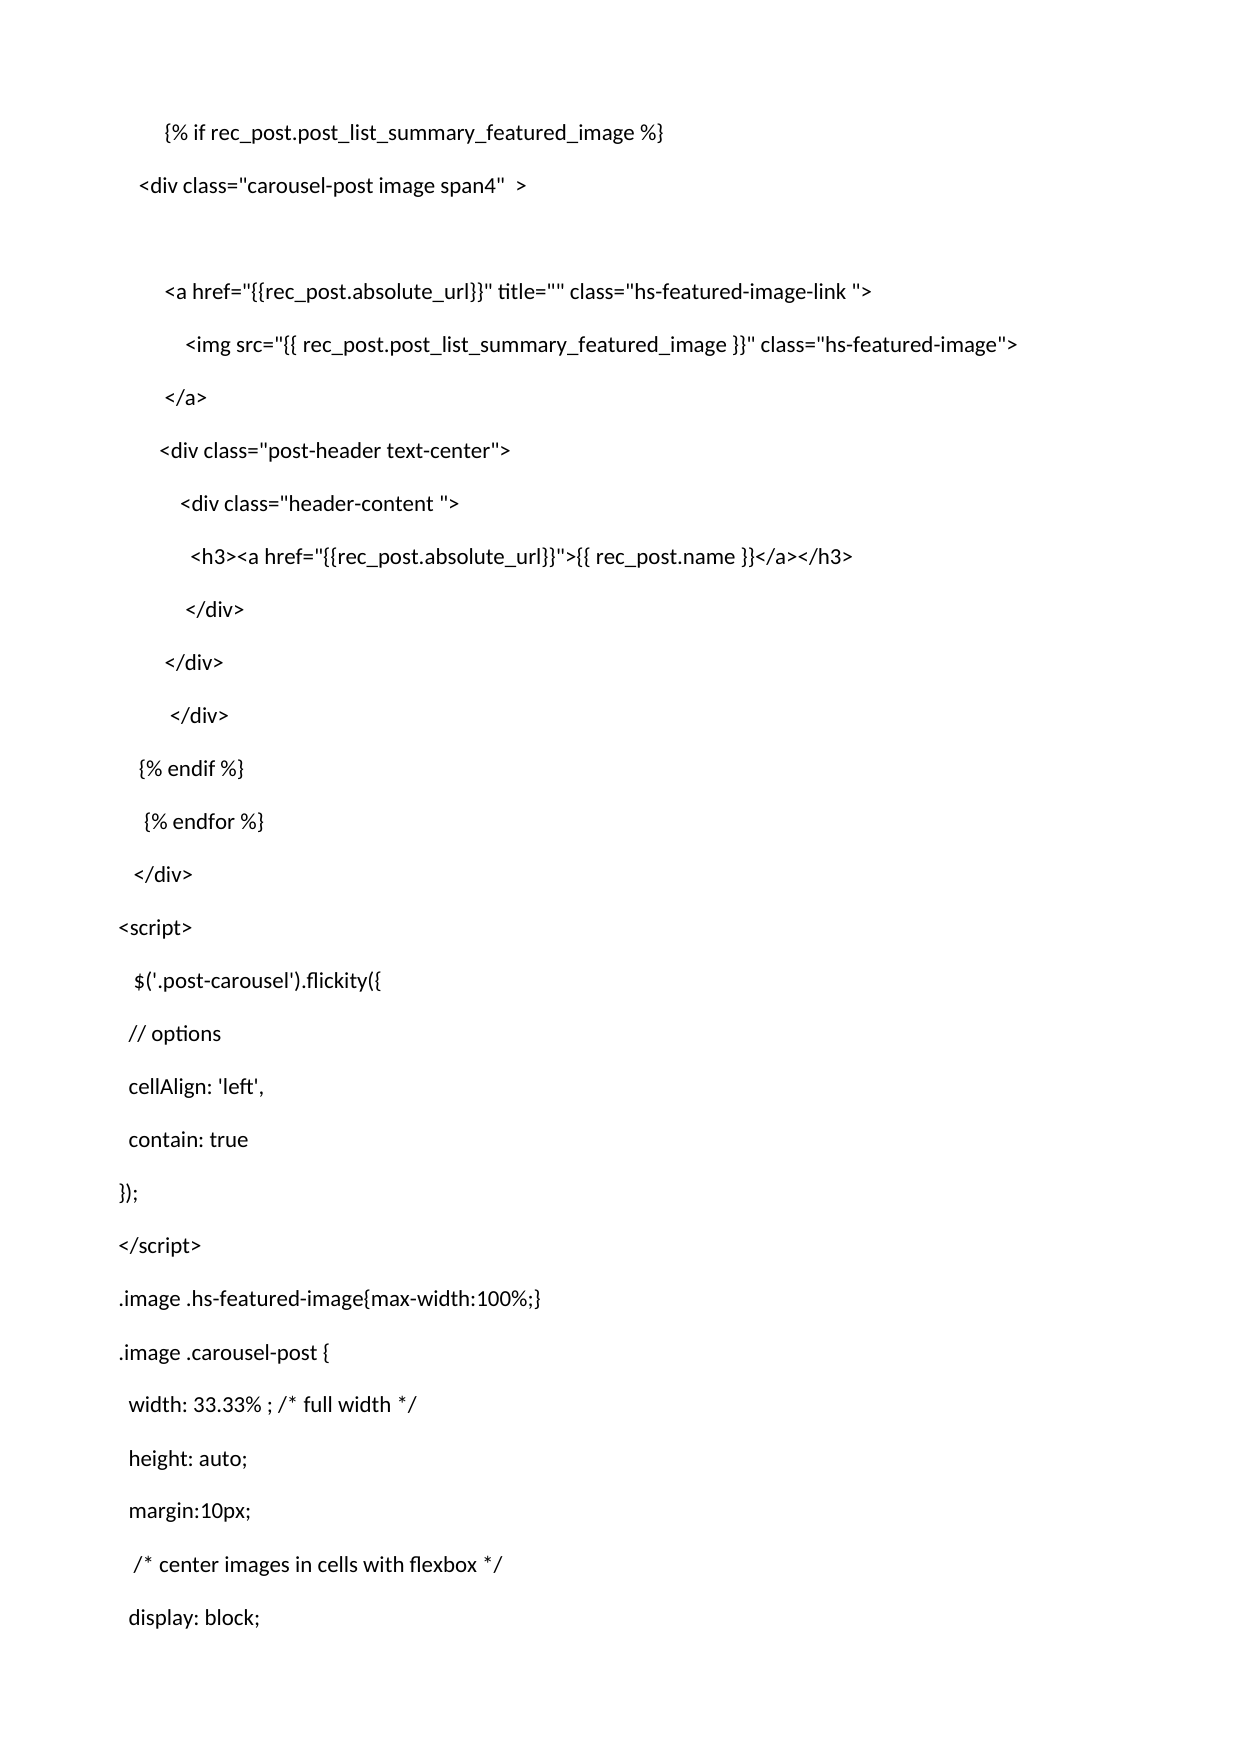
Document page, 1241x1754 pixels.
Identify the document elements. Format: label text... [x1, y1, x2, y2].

text <script> [118, 913, 1122, 941]
text $('.post-carousel').flickity({ [118, 966, 1122, 994]
text {% endfor %} [118, 807, 1122, 835]
text </div> [118, 701, 1122, 729]
text }); [118, 1178, 1122, 1207]
text /* center images in cells with flexbox */ [118, 1550, 1122, 1578]
text height: auto; [118, 1444, 1122, 1472]
text // options [118, 1019, 1122, 1047]
text display: block; [118, 1603, 1122, 1631]
text margin:10px; [118, 1497, 1122, 1525]
text .image .hs-featured-image{max-width:100%;} [118, 1284, 1122, 1313]
text </a> [118, 383, 1122, 411]
text {% if rec_post.post_list_summary_featured_image %} [118, 118, 1122, 146]
text <h3><a href="{{rec_post.absolute_url}}">{{ rec_post.name }}</a></h3> [118, 542, 1122, 570]
text .image .carousel-post { [118, 1338, 1122, 1366]
text <div class="carousel-post image span4" > [118, 171, 1122, 199]
text cellAlign: 'left', [118, 1072, 1122, 1101]
text </div> [118, 648, 1122, 676]
text contain: true [118, 1126, 1122, 1153]
text {% endif %} [118, 754, 1122, 782]
text </div> [118, 595, 1122, 623]
text <img src="{{ rec_post.post_list_summary_featured_image }}" class="hs-featured-image"> [118, 330, 1122, 358]
text </div> [118, 860, 1122, 888]
text <a href="{{rec_post.absolute_url}}" title="" class="hs-featured-image-link "> [118, 277, 1122, 305]
text <div class="header-content "> [118, 489, 1122, 517]
text <div class="post-header text-center"> [118, 436, 1122, 464]
text width: 33.33% ; /* full width */ [118, 1391, 1122, 1419]
text </script> [118, 1232, 1122, 1259]
